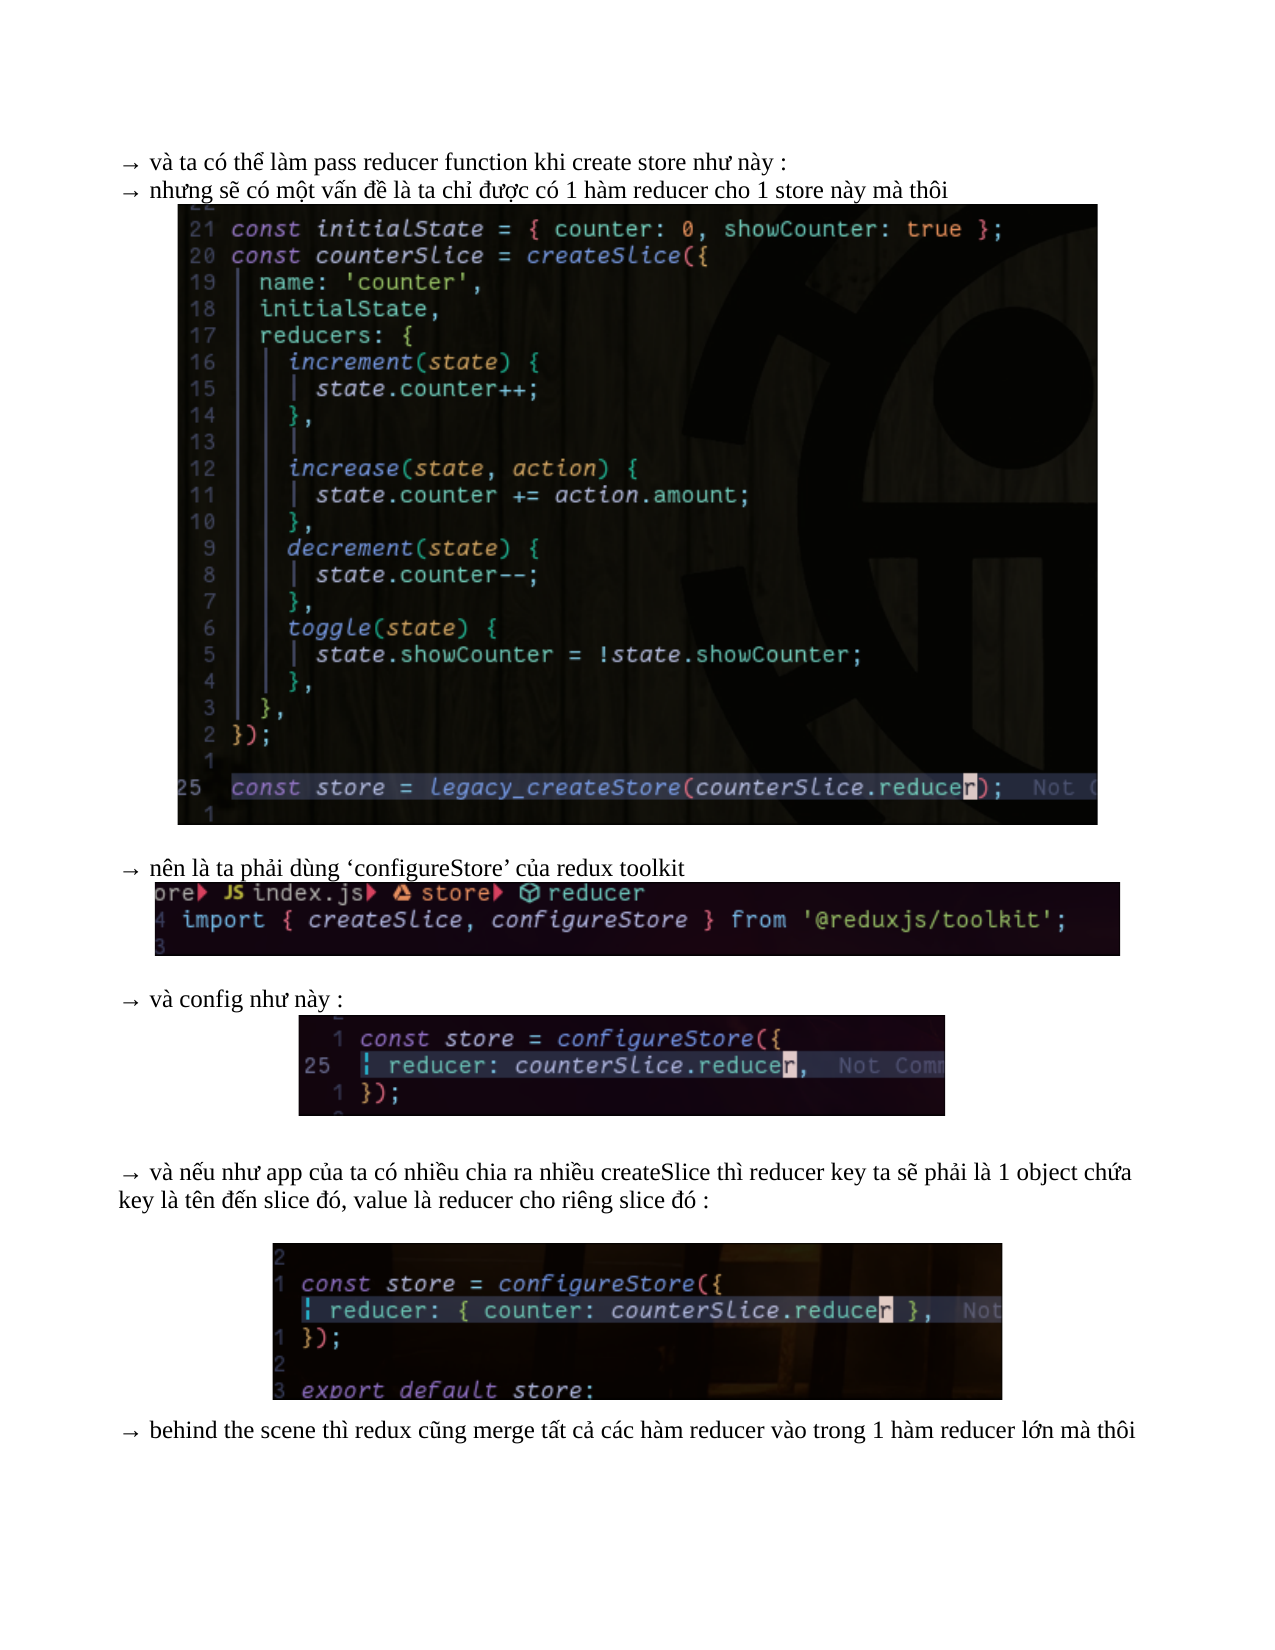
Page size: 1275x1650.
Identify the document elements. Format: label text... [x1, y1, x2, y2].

text → behind the scene thì redux cũng merge tất cả các hàm reducer vào trong 1 hàm reducer lớn mà thôi [118, 1416, 1157, 1444]
text → và config như này : [118, 984, 1157, 1013]
picture [298, 1015, 946, 1116]
text → nhưng sẽ có một vấn đề là ta chỉ được có 1 hàm reducer cho 1 store này mà thôi [118, 176, 1157, 204]
picture [272, 1243, 1003, 1400]
text → và ta có thể làm pass reducer function khi create store như này : [118, 147, 1157, 176]
text → nên là ta phải dùng ‘configureStore’ của redux toolkit [118, 853, 1157, 882]
picture [177, 204, 1098, 825]
text → và nếu như app của ta có nhiều chia ra nhiều createSlice thì reducer key ta sẽ phải là 1 object chứa key là tên đến slice đó, value là reducer cho riêng slice đó : [118, 1157, 1157, 1214]
picture [154, 882, 1121, 956]
